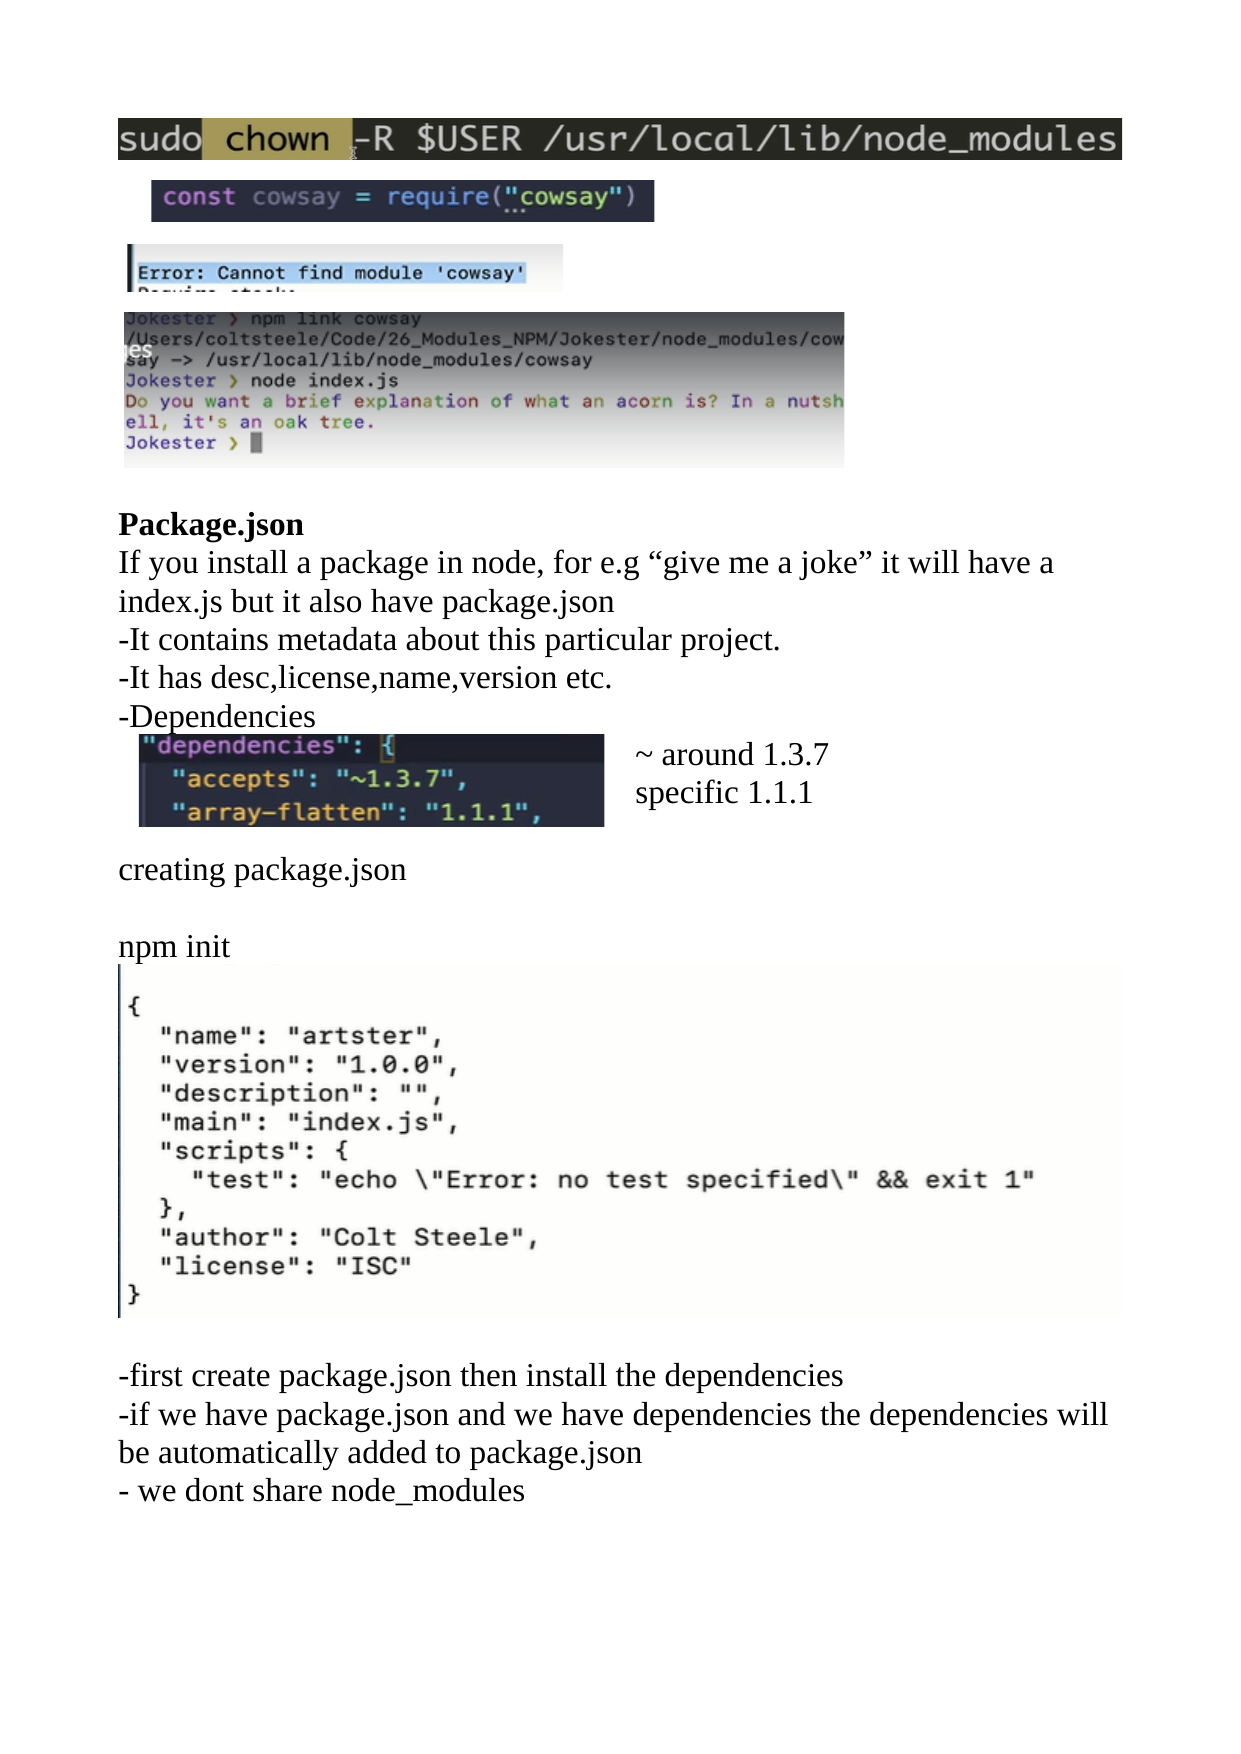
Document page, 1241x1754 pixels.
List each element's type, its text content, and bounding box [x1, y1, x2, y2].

picture [138, 734, 605, 827]
text -It has desc,license,name,version etc. [118, 658, 1122, 696]
text -first create package.json then install the dependencies [118, 1356, 1122, 1394]
text ~ around 1.3.7 [605, 734, 1122, 773]
picture [127, 244, 564, 292]
text creating package.json [118, 849, 1122, 888]
picture [124, 312, 845, 468]
text Package.json [118, 504, 1122, 543]
picture [118, 964, 1123, 1318]
text npm init [118, 926, 1122, 964]
picture [151, 180, 655, 222]
picture [118, 118, 1123, 160]
text If you install a package in node, for e.g “give me a joke” it will have a index.js but it also have package.json [118, 543, 1122, 619]
text - we dont share node_modules [118, 1471, 1122, 1509]
text [118, 734, 138, 773]
text specific 1.1.1 [605, 773, 1122, 811]
text -Dependencies [118, 696, 1122, 734]
text -if we have package.json and we have dependencies the dependencies will be automatically added to package.json [118, 1394, 1122, 1471]
text [118, 773, 138, 811]
text -It contains metadata about this particular project. [118, 619, 1122, 658]
